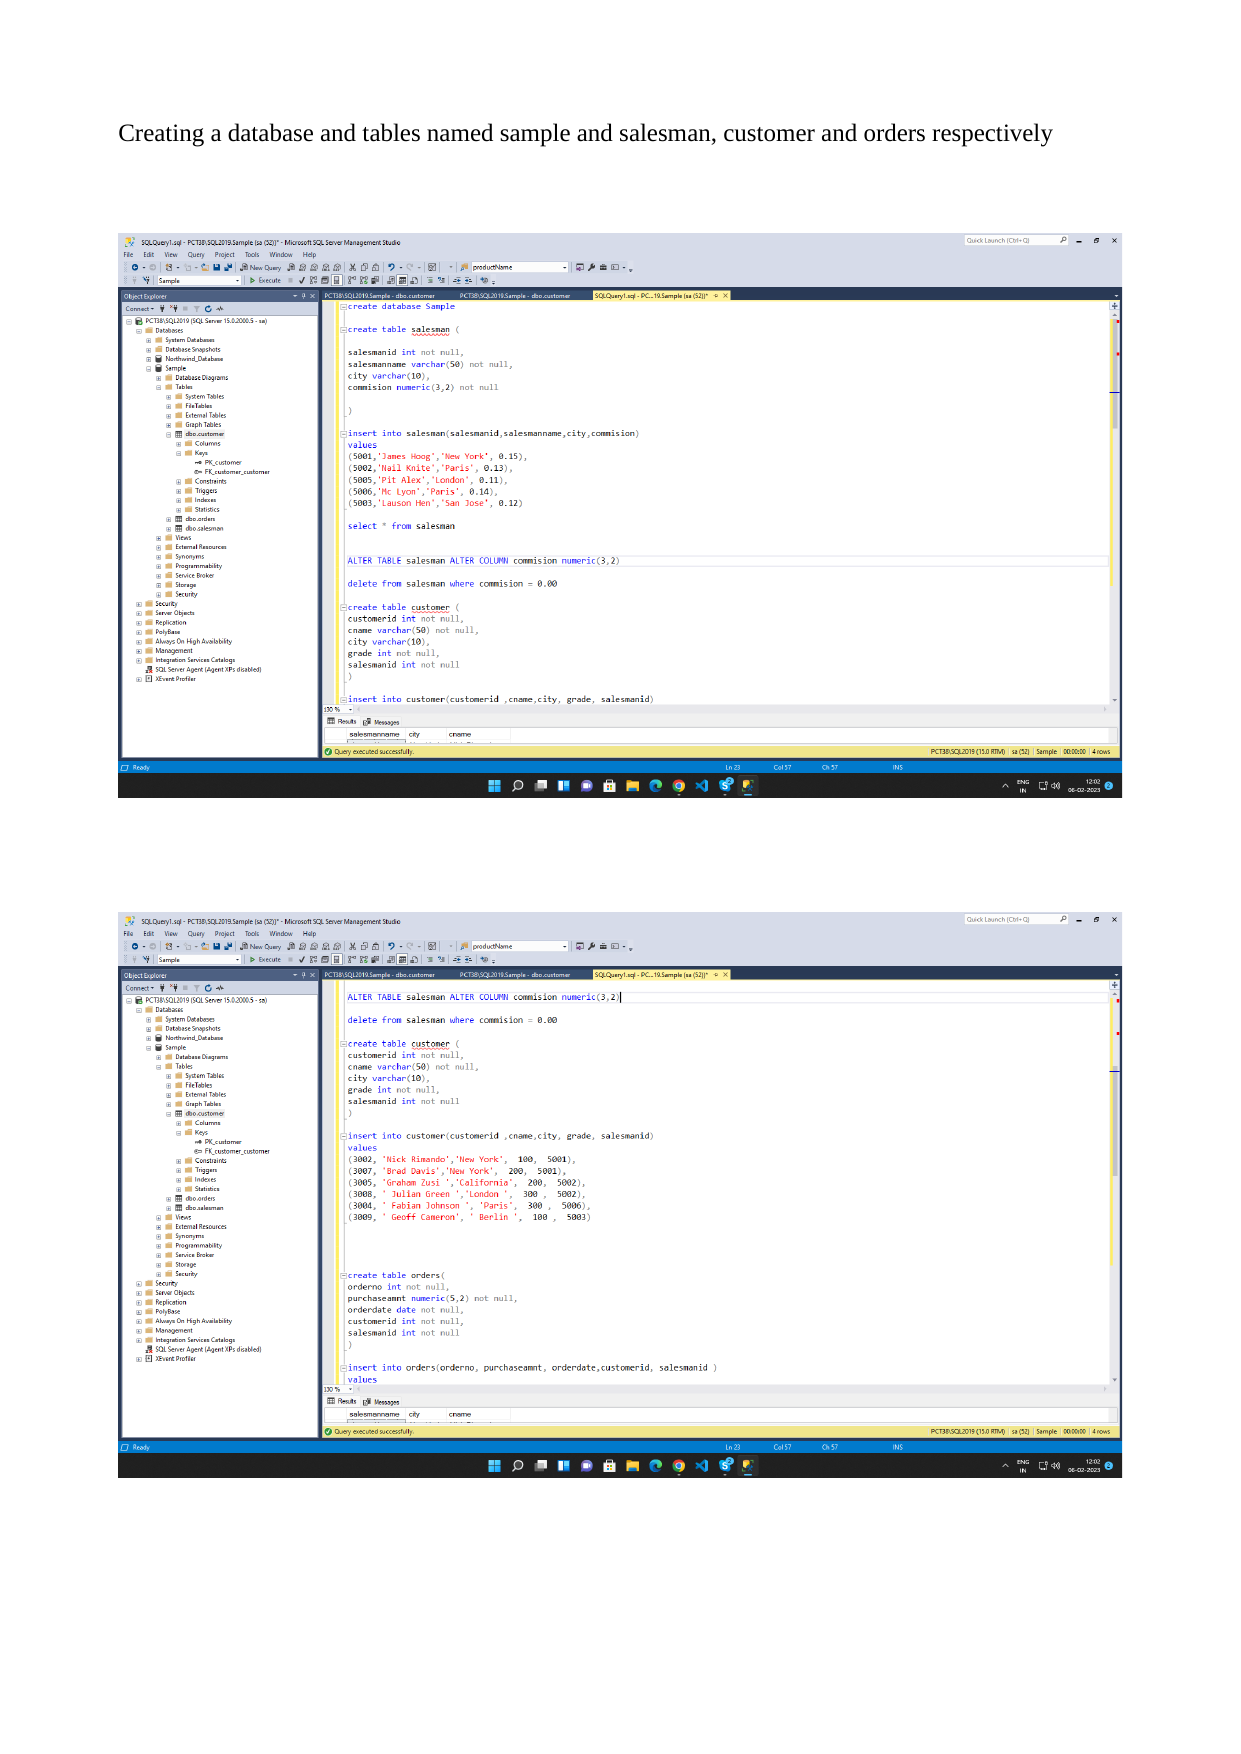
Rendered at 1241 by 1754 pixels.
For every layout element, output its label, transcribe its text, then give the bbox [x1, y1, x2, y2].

text Creating a database and tables named sample and salesman, customer and orders respectively [118, 118, 1122, 147]
picture [118, 912, 1123, 1478]
picture [118, 233, 1123, 798]
